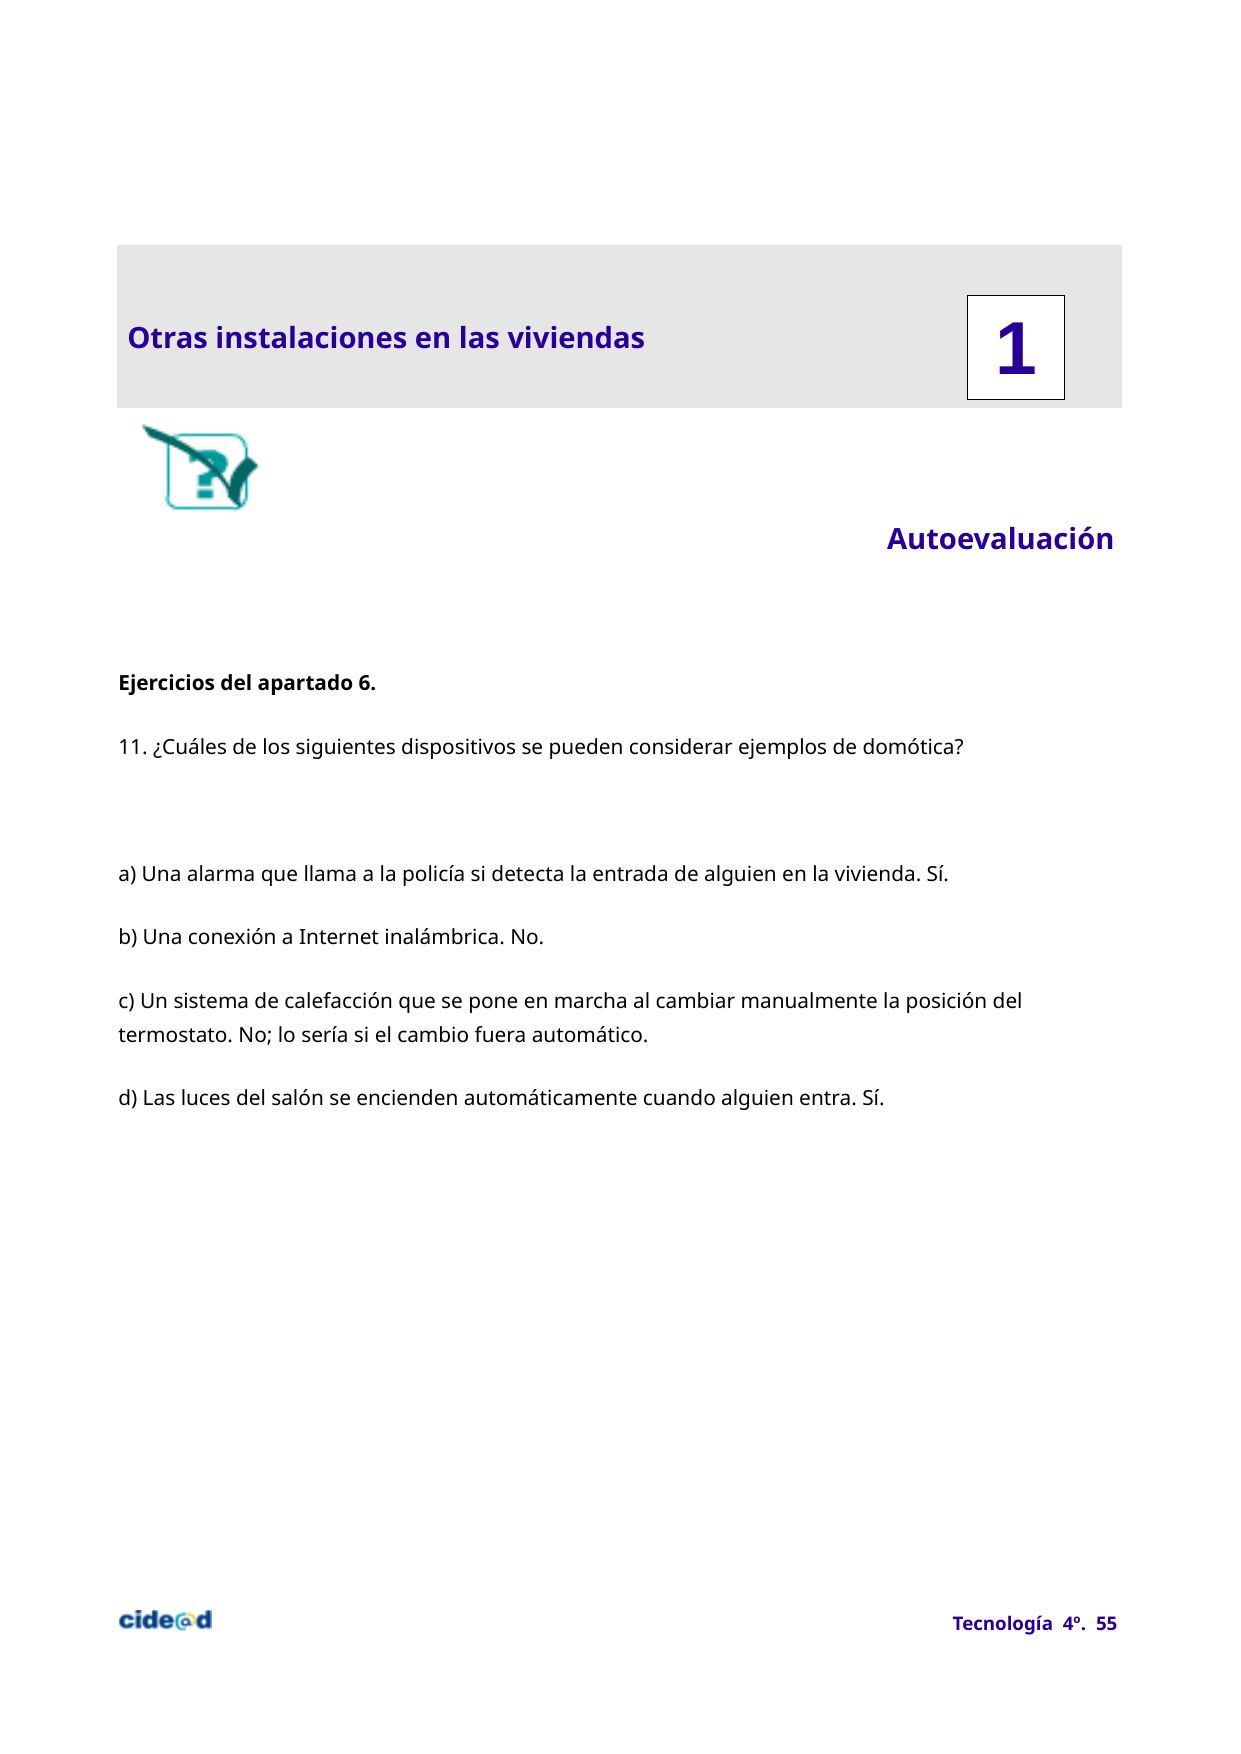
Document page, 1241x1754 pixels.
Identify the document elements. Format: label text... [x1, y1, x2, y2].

text a) Una alarma que llama a la policía si detecta la entrada de alguien en la vivienda. Sí. [118, 859, 1122, 887]
picture [141, 423, 263, 519]
text d) Las luces del salón se encienden automáticamente cuando alguien entra. Sí. [118, 1083, 1122, 1112]
picture [118, 1610, 212, 1632]
text Autoevaluación [118, 408, 1122, 558]
table_header Otras instalaciones en las viviendas [117, 245, 1122, 408]
text b) Una conexión a Internet inalámbrica. No. [118, 922, 1122, 951]
text c) Un sistema de calefacción que se pone en marcha al cambiar manualmente la posición del termostato. No; lo sería si el cambio fuera automático. [118, 986, 1122, 1048]
text Ejercicios del apartado 6. [118, 668, 1122, 697]
text 11. ¿Cuáles de los siguientes dispositivos se pueden considerar ejemplos de domótica? [118, 732, 1122, 760]
